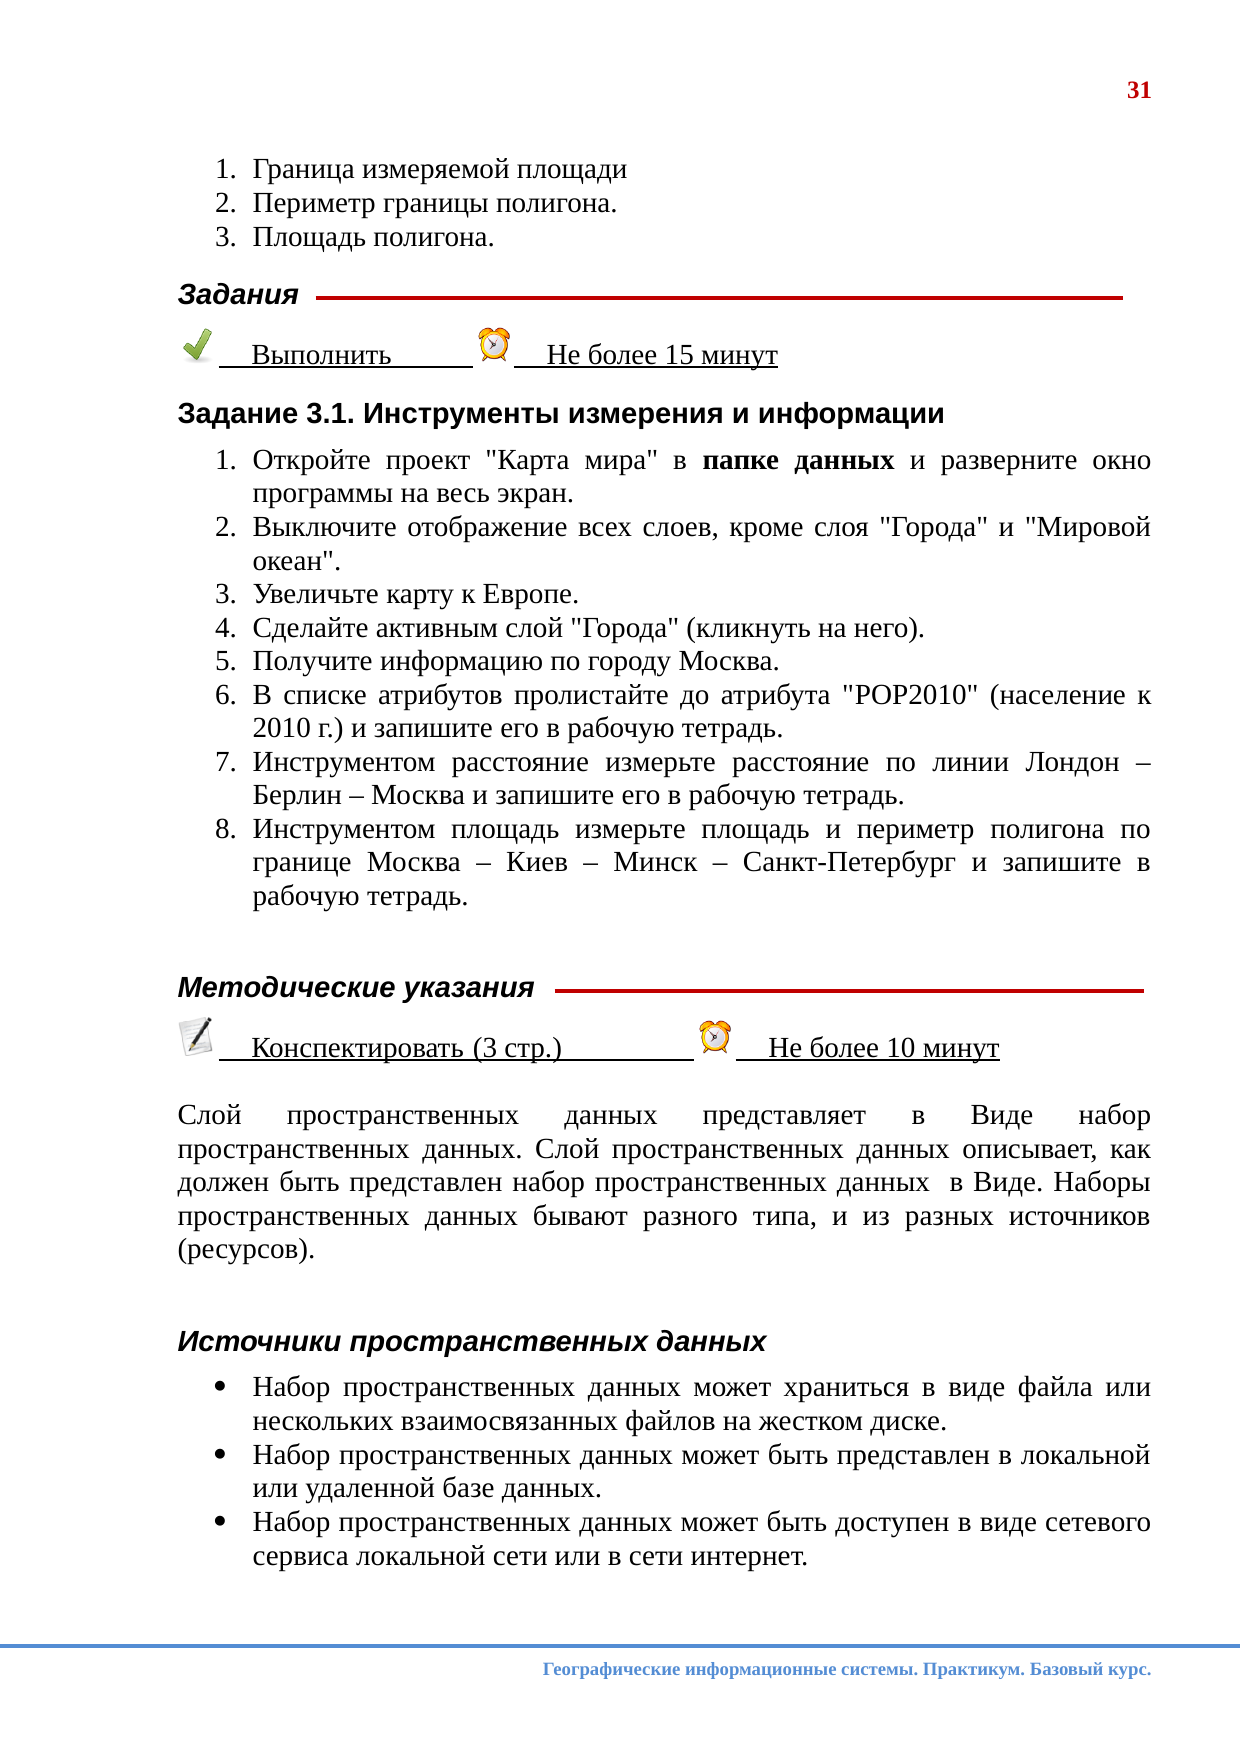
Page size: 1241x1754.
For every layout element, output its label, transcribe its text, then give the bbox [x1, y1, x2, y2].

list Набор пространственных данных может быть доступен в виде сетевого сервиса локальной сети или в сети интернет. [215, 1504, 1152, 1571]
list Набор пространственных данных может быть представлен в локальной или удаленной базе данных. [215, 1437, 1152, 1504]
list Инструментом площадь измерьте площадь и периметр полигона по границе Москва – Киев – Минск – Санкт-Петербург и запишите в рабочую тетрадь. [215, 811, 1152, 912]
text Слой пространственных данных представляет в Виде набор пространственных данных. Слой пространственных данных описывает, как должен быть представлен набор пространственных данных в Виде. Наборы пространственных данных бывают разного типа, и из разных источников (ресурсов). [177, 1097, 1152, 1265]
list В списке атрибутов пролистайте до атрибута "POP2010" (население к 2010 г.) и запишите его в рабочую тетрадь. [215, 677, 1152, 744]
subtitle Методические указания [177, 970, 1152, 1004]
subtitle Задание 3.1. Инструменты измерения и информации [177, 396, 1152, 429]
picture [178, 1017, 217, 1056]
text Конспектировать (3 стр.) Не более 10 минут [177, 1016, 1152, 1064]
list Граница измеряемой площади [215, 152, 1152, 185]
list Откройте проект "Карта мира" в папке данных и разверните окно программы на весь экран. [215, 442, 1152, 509]
list Сделайте активным слой "Города" (кликнуть на него). [215, 610, 1152, 643]
list Выключите отображение всех слоев, кроме слоя "Города" и "Мировой океан". [215, 509, 1152, 576]
list Набор пространственных данных может храниться в виде файла или нескольких взаимосвязанных файлов на жестком диске. [215, 1369, 1152, 1437]
list Инструментом расстояние измерьте расстояние по линии Лондон – Берлин – Москва и запишите его в рабочую тетрадь. [215, 744, 1152, 811]
subtitle Задания [177, 277, 1152, 311]
list Периметр границы полигона. [215, 185, 1152, 219]
picture [474, 325, 513, 364]
list Площадь полигона. [215, 219, 1152, 252]
list Увеличьте карту к Европе. [215, 576, 1152, 610]
list Получите информацию по городу Москва. [215, 643, 1152, 677]
text Выполнить Не более 15 минут [177, 323, 1152, 371]
subtitle Источники пространственных данных [177, 1323, 1152, 1357]
picture [178, 325, 217, 364]
picture [695, 1017, 734, 1056]
